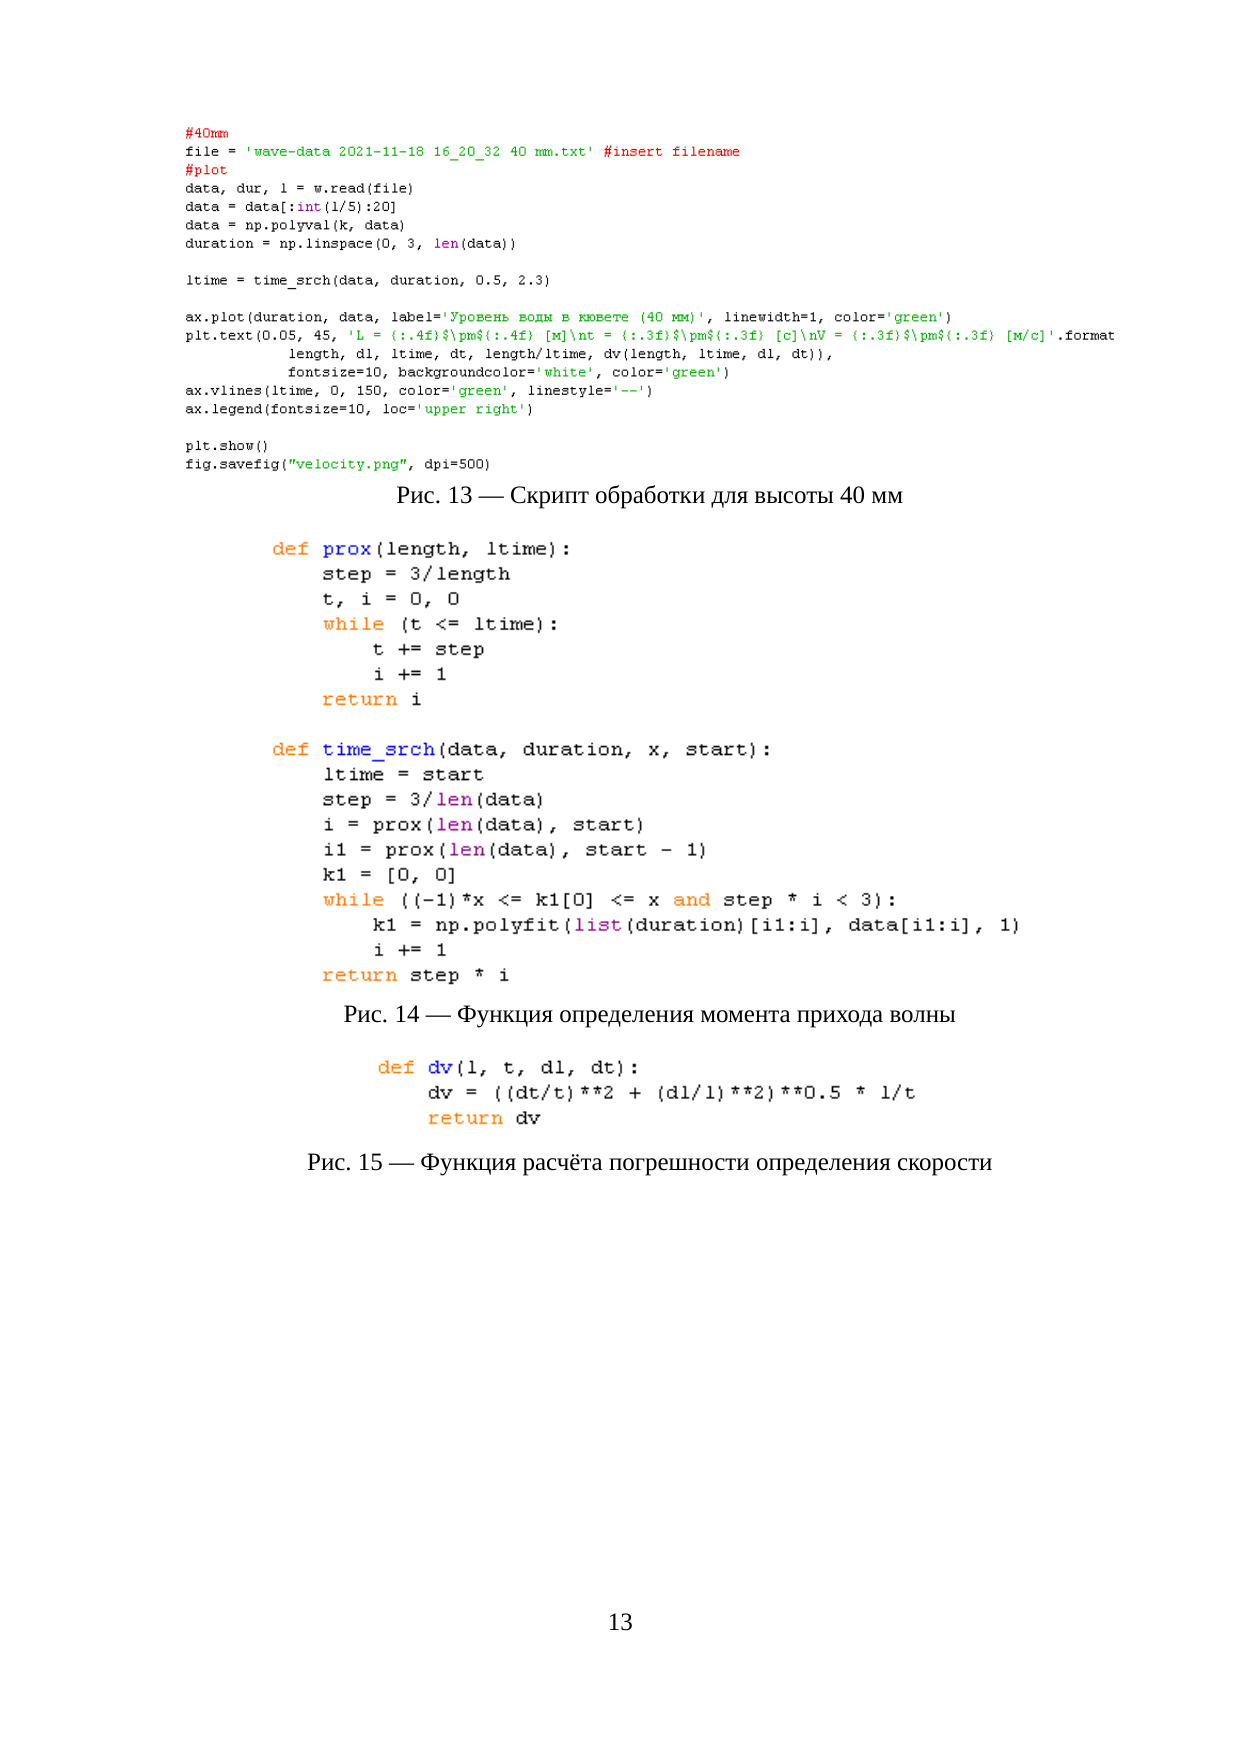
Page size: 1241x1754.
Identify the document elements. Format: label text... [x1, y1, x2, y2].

text Рис. 14 — Функция определения момента прихода волны [118, 999, 1122, 1028]
picture [373, 1042, 926, 1148]
text Рис. 15 — Функция расчёта погрешности определения скорости [118, 1147, 1122, 1176]
picture [269, 523, 1030, 1000]
text Рис. 13 — Скрипт обработки для высоты 40 мм [118, 480, 1122, 509]
picture [183, 118, 1116, 480]
